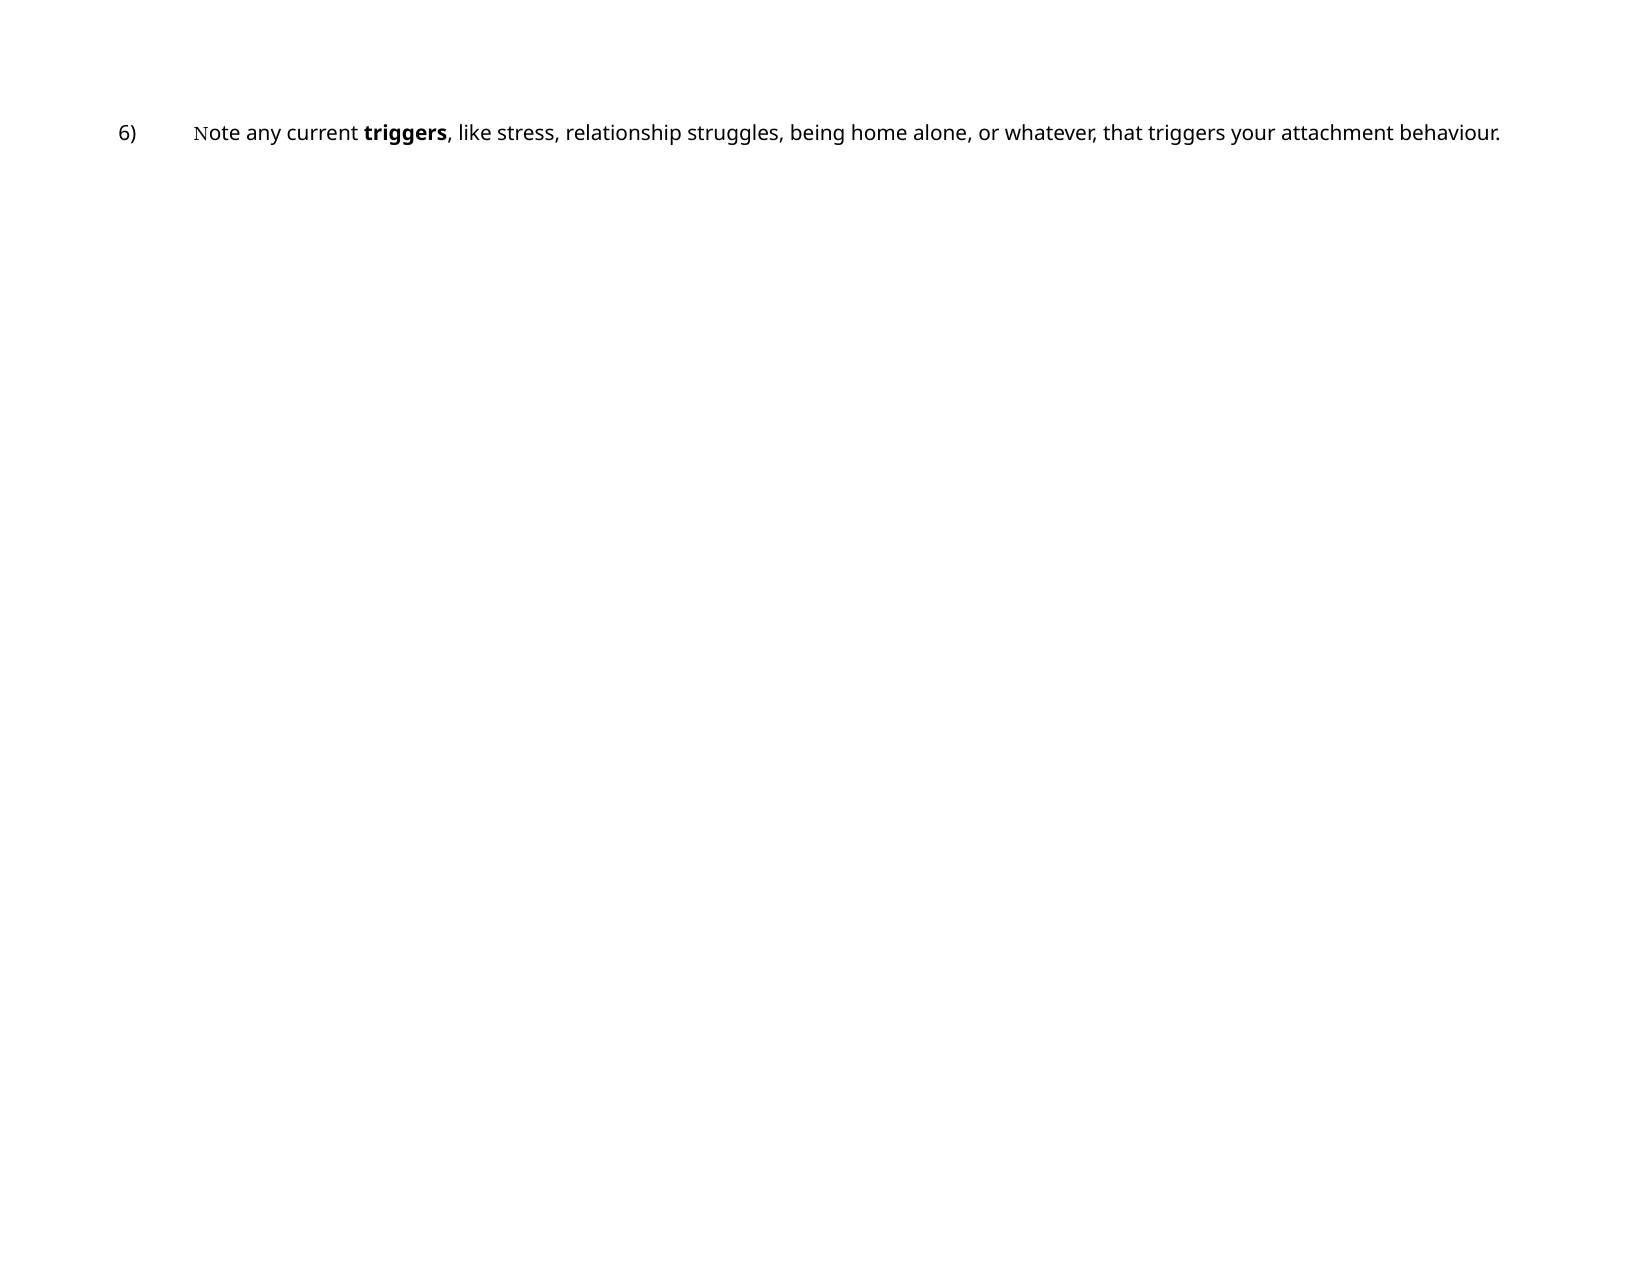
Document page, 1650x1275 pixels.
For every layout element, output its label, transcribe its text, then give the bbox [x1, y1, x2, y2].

list Note any current triggers, like stress, relationship struggles, being home alone, or whatever, that triggers your attachment behaviour. [118, 118, 1532, 147]
